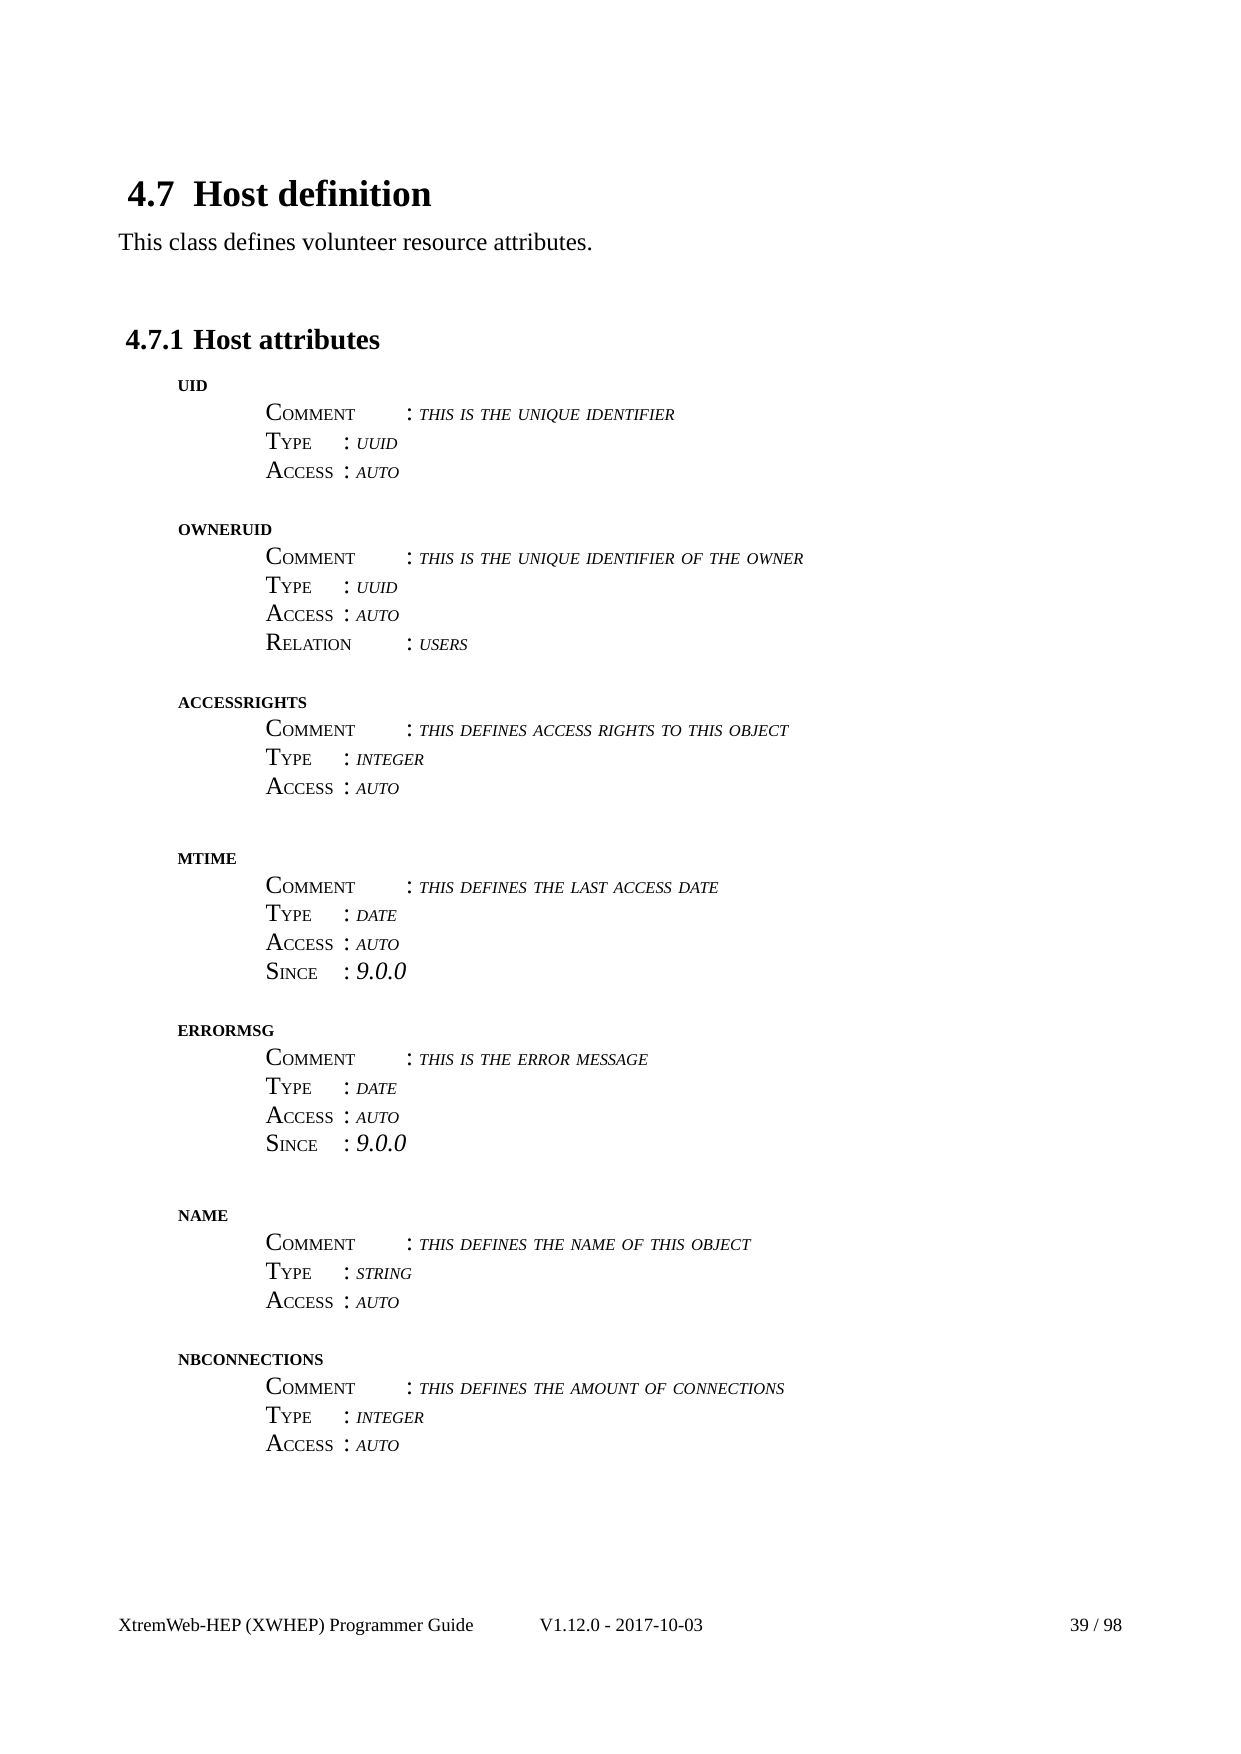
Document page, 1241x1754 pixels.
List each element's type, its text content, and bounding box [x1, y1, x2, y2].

text Comment : this is the unique identifier [265, 397, 1122, 426]
text This class defines volunteer resource attributes. [118, 227, 1122, 256]
text Type : integer [265, 742, 1122, 771]
text Comment : this defines the amount of connections [265, 1371, 1122, 1400]
text Relation : users [265, 627, 1122, 656]
text Access : auto [265, 1285, 1122, 1313]
text Access : auto [265, 1100, 1122, 1128]
subtitle Host definition [118, 172, 1122, 215]
text Access : auto [265, 455, 1122, 483]
text Type : date [265, 1071, 1122, 1100]
text errormsg [177, 1013, 1122, 1042]
text Type : integer [265, 1400, 1122, 1428]
text Type : date [265, 898, 1122, 927]
text Comment : this defines the name of this object [265, 1227, 1122, 1256]
text owneruid [178, 512, 1122, 541]
text Access : auto [265, 927, 1122, 956]
text Since : 9.0.0 [265, 1128, 1122, 1157]
text Comment : this is the error message [265, 1042, 1122, 1071]
text mtime [177, 841, 1122, 870]
text uid [177, 368, 1122, 397]
text Comment : this defines access rights to this object [265, 713, 1122, 742]
text Comment : this defines the last access date [265, 870, 1122, 898]
text nbconnections [178, 1342, 1122, 1371]
text Type : uuid [265, 426, 1122, 455]
text Access : auto [265, 1428, 1122, 1457]
text Type : string [265, 1256, 1122, 1285]
subtitle Host attributes [118, 322, 1122, 356]
text name [178, 1198, 1122, 1227]
text Comment : this is the unique identifier of the owner [265, 541, 1122, 570]
text Access : auto [265, 771, 1122, 800]
text Type : uuid [265, 570, 1122, 598]
text accessrights [178, 685, 1122, 713]
text Since : 9.0.0 [265, 956, 1122, 985]
text Access : auto [265, 598, 1122, 627]
